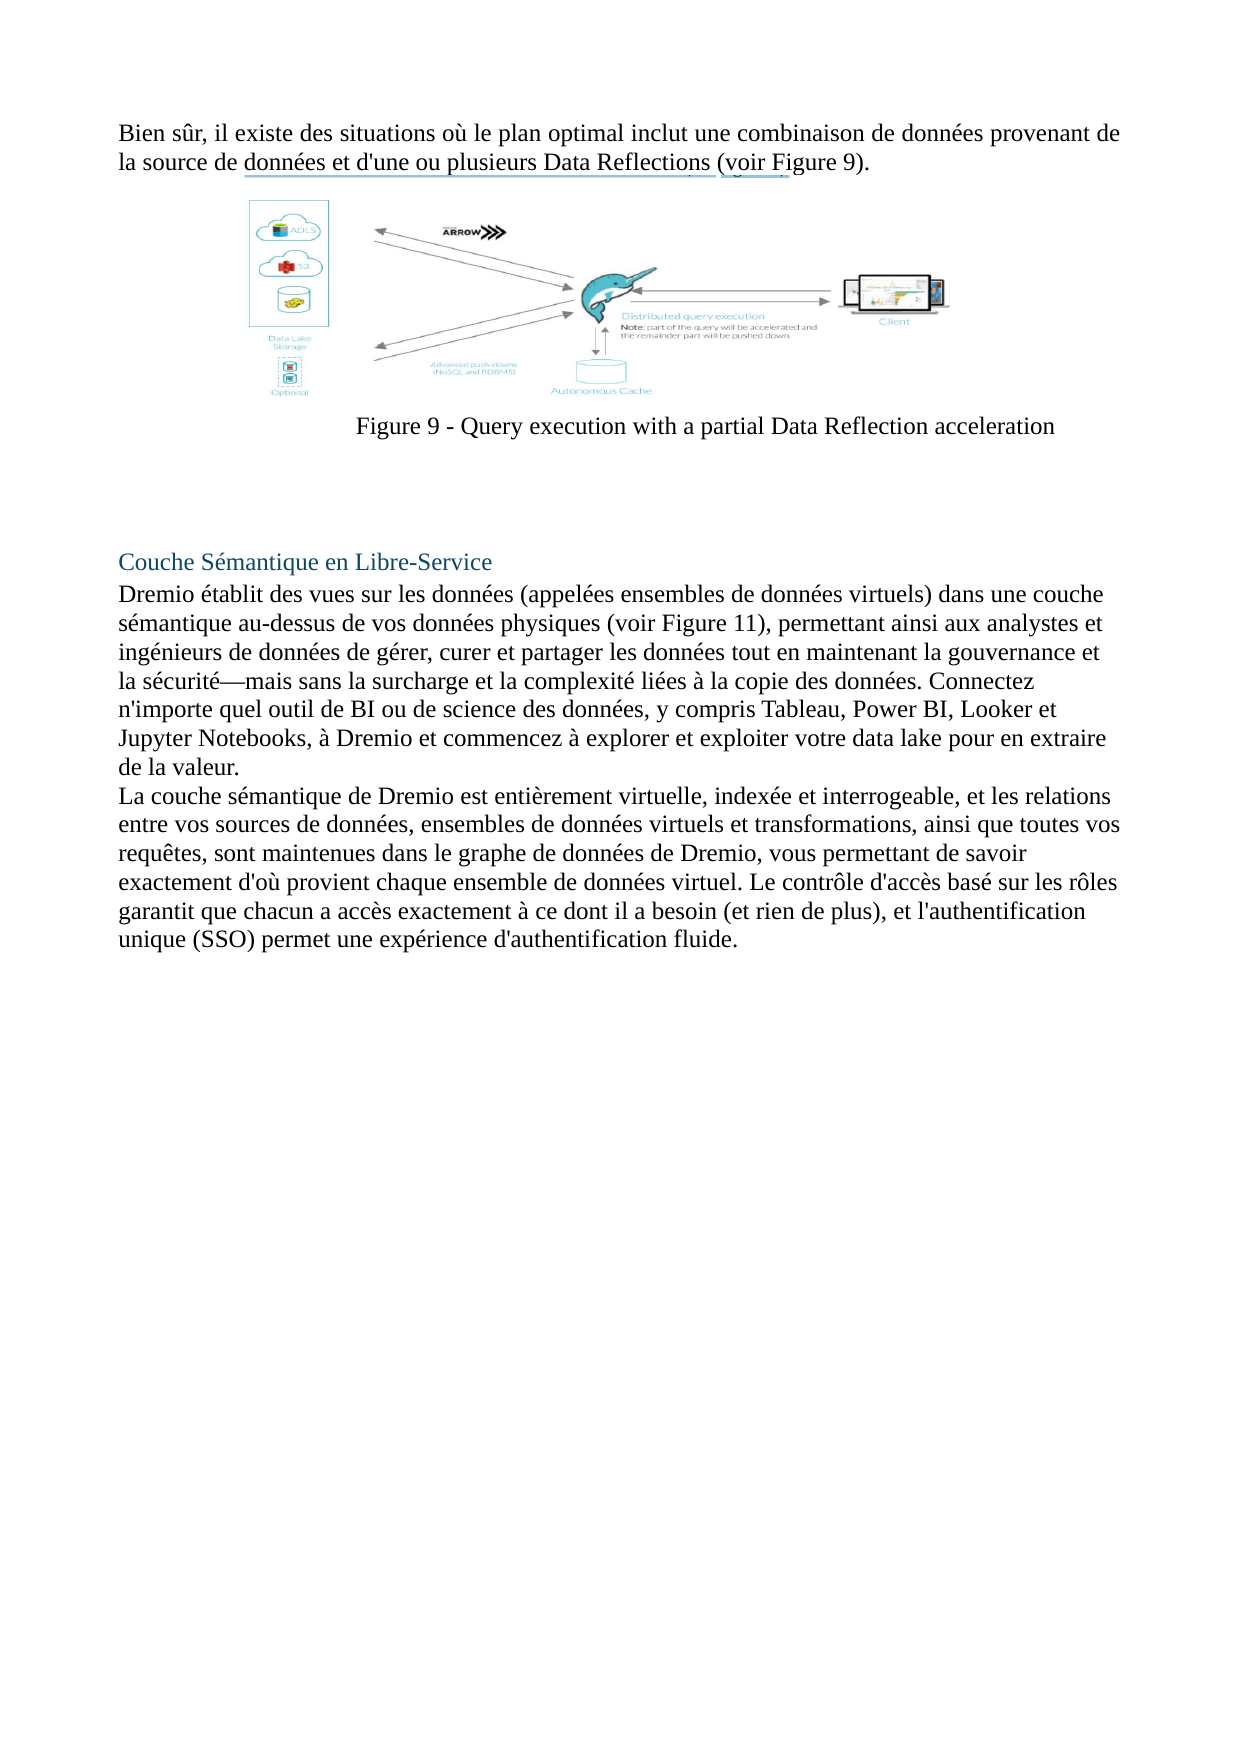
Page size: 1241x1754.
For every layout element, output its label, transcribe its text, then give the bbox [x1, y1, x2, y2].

text Bien sûr, il existe des situations où le plan optimal inclut une combinaison de données provenant de la source de données et d'une ou plusieurs Data Reflections (voir Figure 9). [118, 118, 1122, 176]
text Figure 9 - Query execution with a partial Data Reflection acceleration [118, 411, 1122, 439]
text Dremio établit des vues sur les données (appelées ensembles de données virtuels) dans une couche sémantique au-dessus de vos données physiques (voir Figure 11), permettant ainsi aux analystes et ingénieurs de données de gérer, curer et partager les données tout en maintenant la gouvernance et la sécurité—mais sans la surcharge et la complexité liées à la copie des données. Connectez n'importe quel outil de BI ou de science des données, y compris Tableau, Power BI, Looker et Jupyter Notebooks, à Dremio et commencez à explorer et exploiter votre data lake pour en extraire de la valeur. [118, 579, 1122, 781]
picture [137, 175, 1112, 406]
text La couche sémantique de Dremio est entièrement virtuelle, indexée et interrogeable, et les relations entre vos sources de données, ensembles de données virtuels et transformations, ainsi que toutes vos requêtes, sont maintenues dans le graphe de données de Dremio, vous permettant de savoir exactement d'où provient chaque ensemble de données virtuel. Le contrôle d'accès basé sur les rôles garantit que chacun a accès exactement à ce dont il a besoin (et rien de plus), et l'authentification unique (SSO) permet une expérience d'authentification fluide. [118, 781, 1122, 953]
subtitle Couche Sémantique en Libre-Service [118, 547, 1122, 575]
